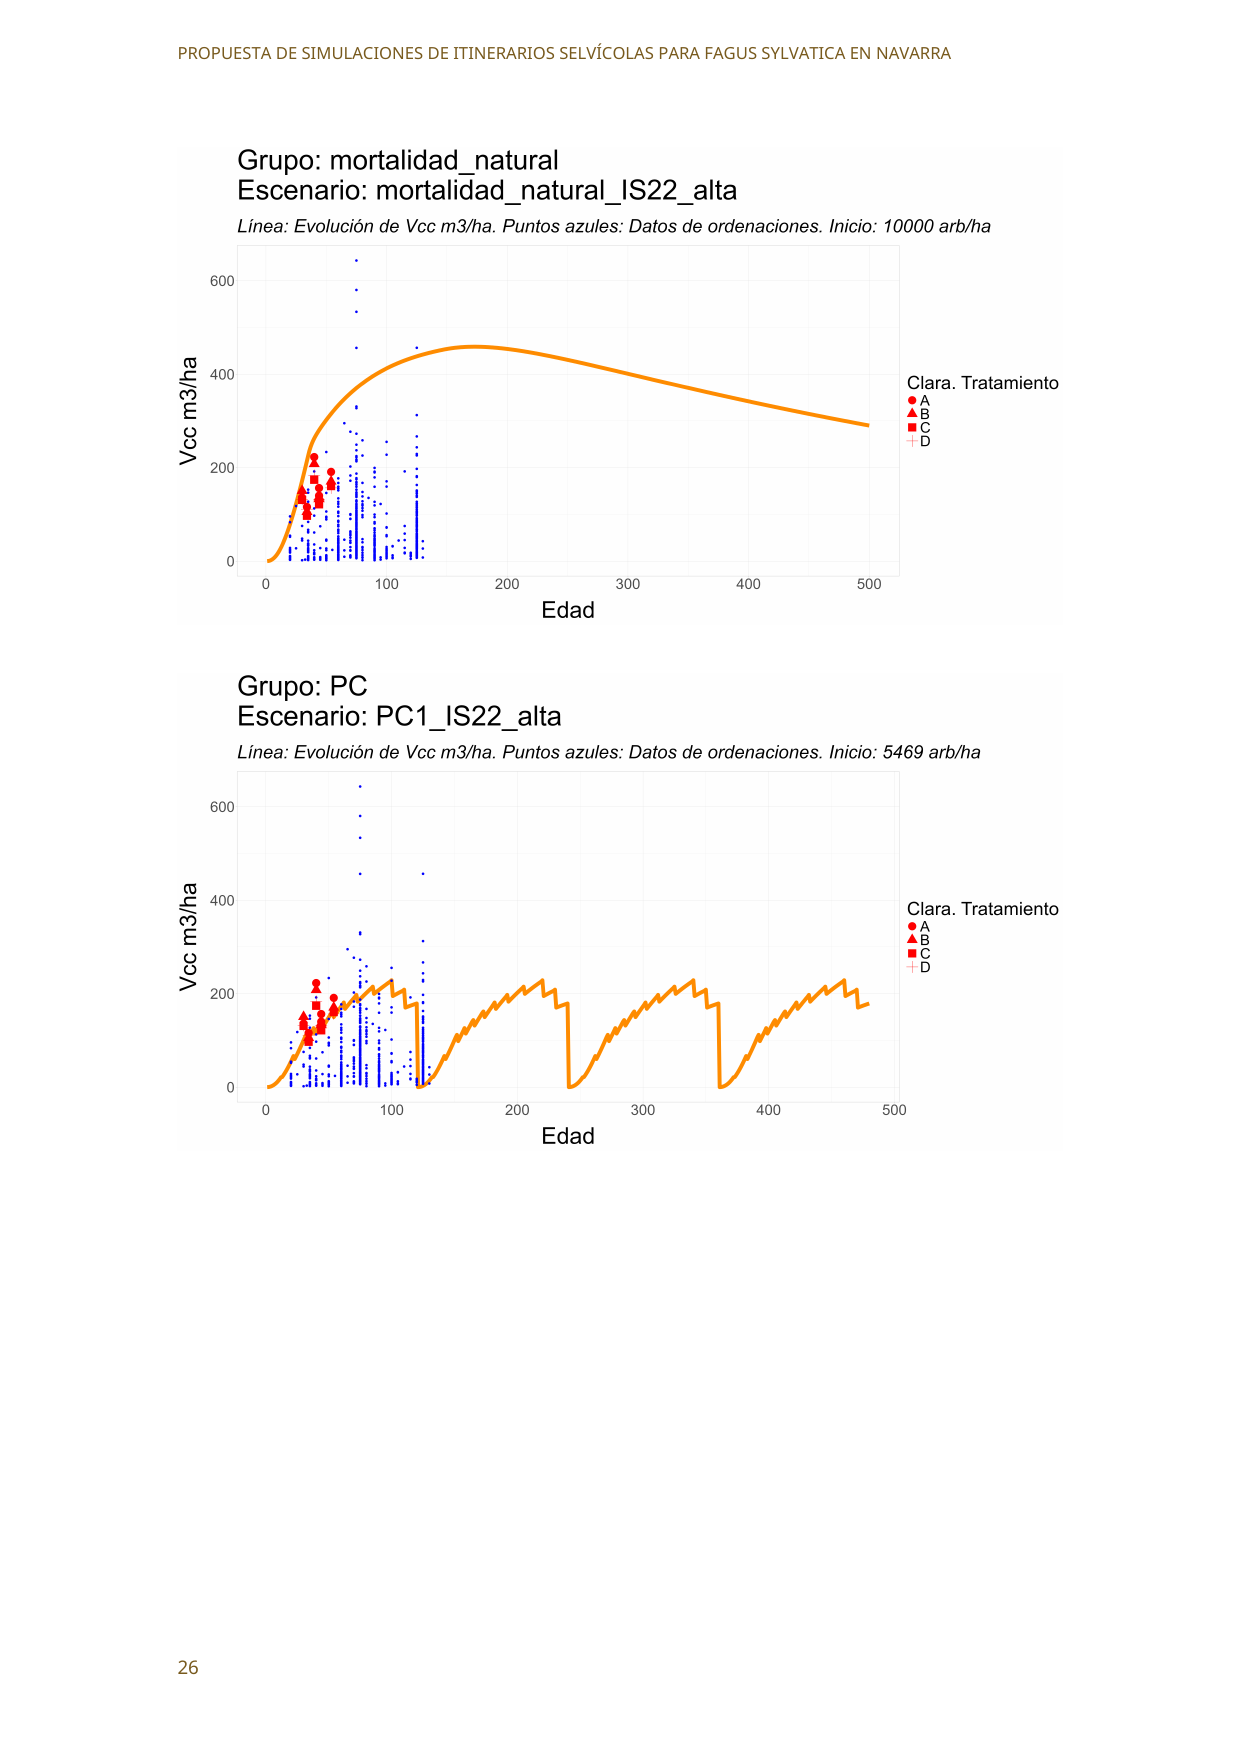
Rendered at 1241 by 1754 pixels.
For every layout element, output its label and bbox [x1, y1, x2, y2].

picture [177, 147, 1063, 625]
picture [177, 673, 1063, 1151]
